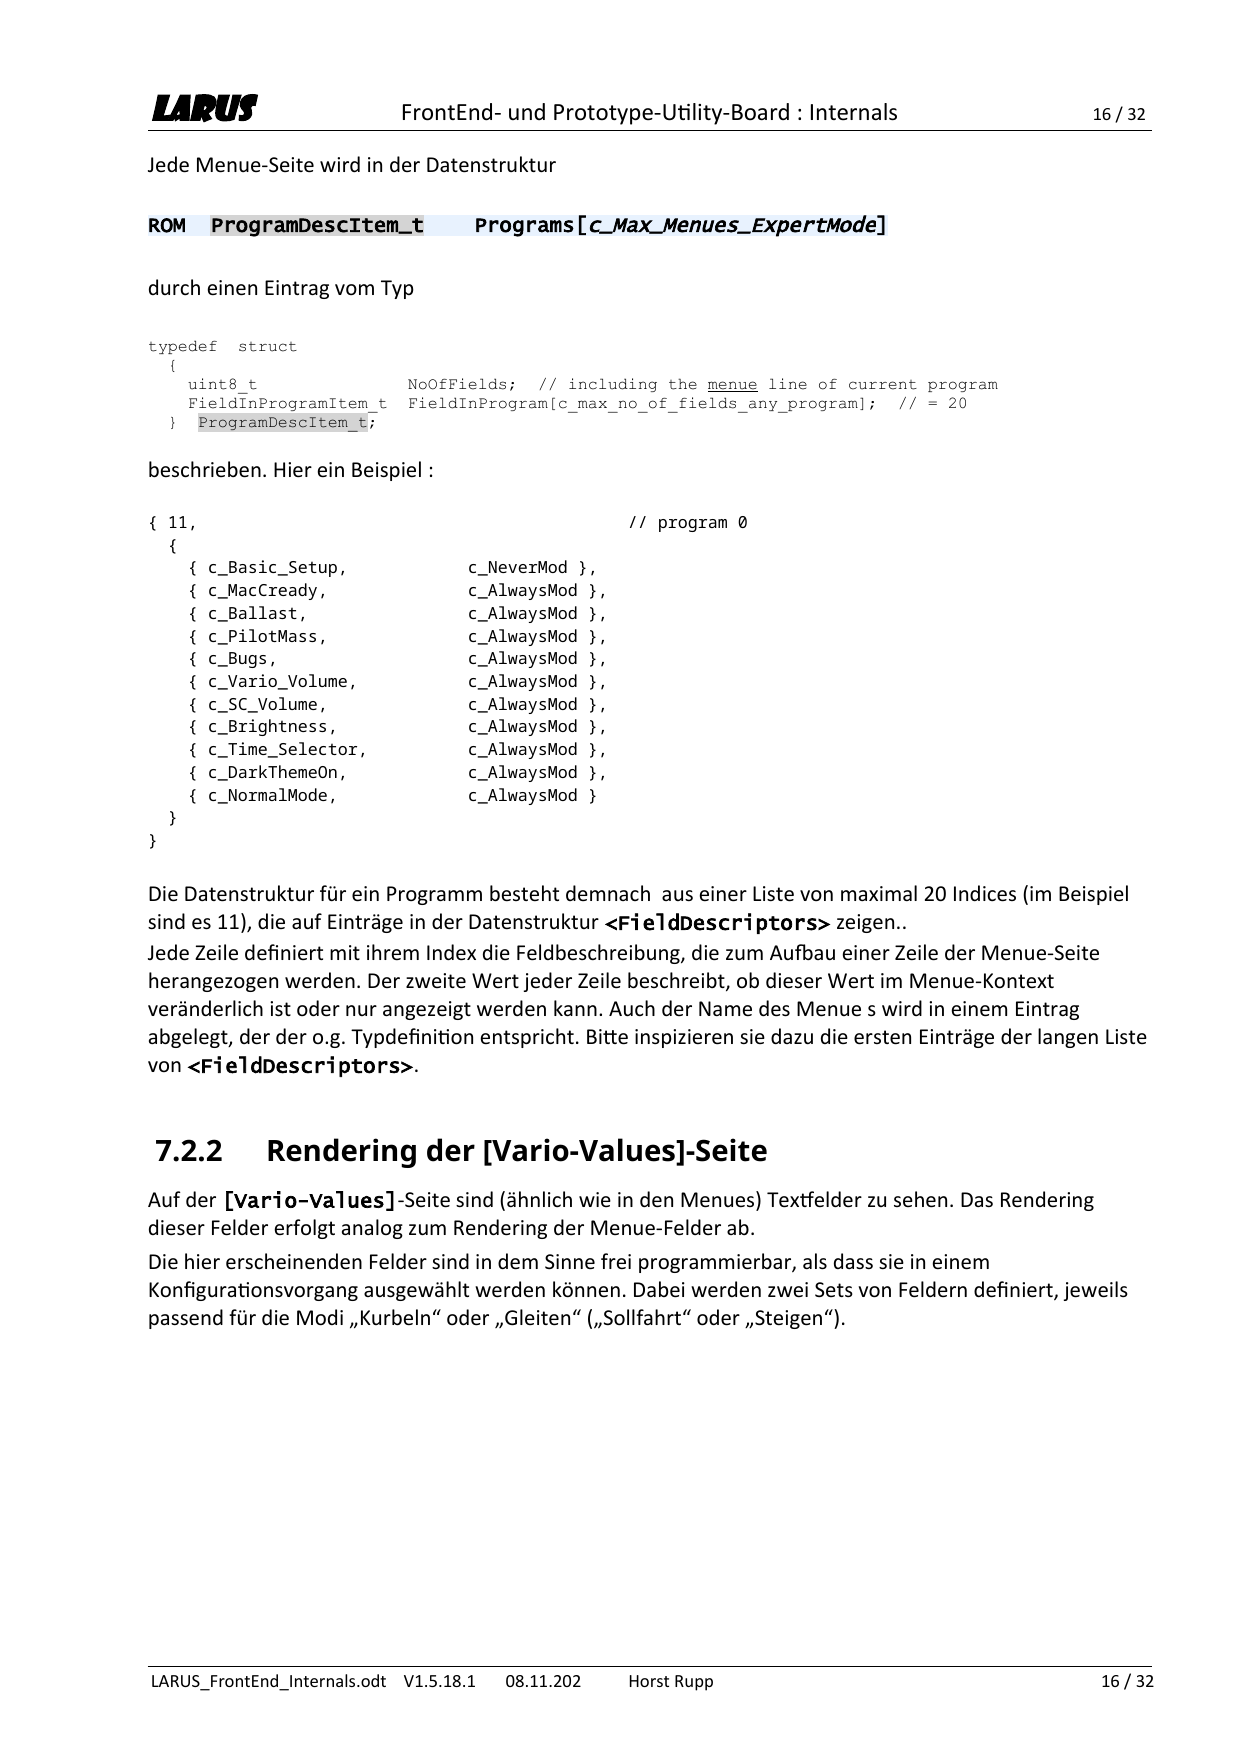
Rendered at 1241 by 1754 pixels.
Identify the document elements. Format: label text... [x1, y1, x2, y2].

text typedef struct [148, 338, 1152, 357]
text } ProgramDescItem_t; [148, 413, 1152, 432]
subtitle Rendering der [Vario-Values]-Seite [148, 1130, 1152, 1170]
text ROM ProgramDescItem_t Programs[c_Max_Menues_ExpertMode] [885, 215, 1140, 236]
text beschrieben. Hier ein Beispiel : [148, 455, 1140, 483]
text durch einen Eintrag vom Typ [148, 273, 1140, 301]
text { [148, 357, 1152, 375]
text ROM ProgramDescItem_t Programs[c_Max_Menues_ExpertMode] [148, 215, 578, 236]
text { c_Bugs, c_AlwaysMod }, [148, 647, 1140, 670]
text { [148, 533, 1140, 556]
text { c_DarkThemeOn, c_AlwaysMod }, [148, 761, 1140, 783]
text } [148, 829, 1140, 851]
text { c_Ballast, c_AlwaysMod }, [148, 602, 1140, 624]
text { c_Vario_Volume, c_AlwaysMod }, [148, 670, 1140, 692]
text uint8_t NoOfFields; // including the menue line of current program [148, 375, 1152, 394]
text { c_PilotMass, c_AlwaysMod }, [148, 624, 1140, 647]
text { 11, // program 0 [148, 511, 1140, 533]
text Die hier erscheinenden Felder sind in dem Sinne frei programmierbar, als dass sie in einem Konfigurationsvorgang ausgewählt werden können. Dabei werden zwei Sets von Feldern definiert, jeweils passend für die Modi „Kurbeln“ oder „Gleiten“ („Sollfahrt“ oder „Steigen“). [148, 1247, 1152, 1331]
text { c_Basic_Setup, c_NeverMod }, [148, 556, 1140, 579]
text { c_MacCready, c_AlwaysMod }, [148, 579, 1140, 602]
text Die Datenstruktur für ein Programm besteht demnach aus einer Liste von maximal 20 Indices (im Beispiel sind es 11), die auf Einträge in der Datenstruktur <FieldDescriptors> zeigen.. [148, 879, 1140, 935]
text { c_Time_Selector, c_AlwaysMod }, [148, 738, 1140, 761]
text { c_SC_Volume, c_AlwaysMod }, [148, 692, 1140, 715]
text Auf der [Vario-Values]-Seite sind (ähnlich wie in den Menues) Textfelder zu sehen. Das Rendering dieser Felder erfolgt analog zum Rendering der Menue-Felder ab. [148, 1185, 1152, 1241]
text { c_NormalMode, c_AlwaysMod } [148, 783, 1140, 806]
text Jede Menue-Seite wird in der Datenstruktur [148, 151, 1140, 178]
text Jede Zeile definiert mit ihrem Index die Feldbeschreibung, die zum Aufbau einer Zeile der Menue-Seite herangezogen werden. Der zweite Wert jeder Zeile beschreibt, ob dieser Wert im Menue-Kontext veränderlich ist oder nur angezeigt werden kann. Auch der Name des Menue s wird in einem Eintrag abgelegt, der der o.g. Typdefinition entspricht. Bitte inspizieren sie dazu die ersten Einträge der langen Liste von <FieldDescriptors>. [148, 938, 1152, 1078]
text FieldInProgramItem_t FieldInProgram[c_max_no_of_fields_any_program]; // = 20 [148, 394, 1152, 413]
text } [148, 806, 1140, 829]
text { c_Brightness, c_AlwaysMod }, [148, 715, 1140, 738]
text ROM ProgramDescItem_t Programs[c_Max_Menues_ExpertMode] [582, 215, 881, 236]
